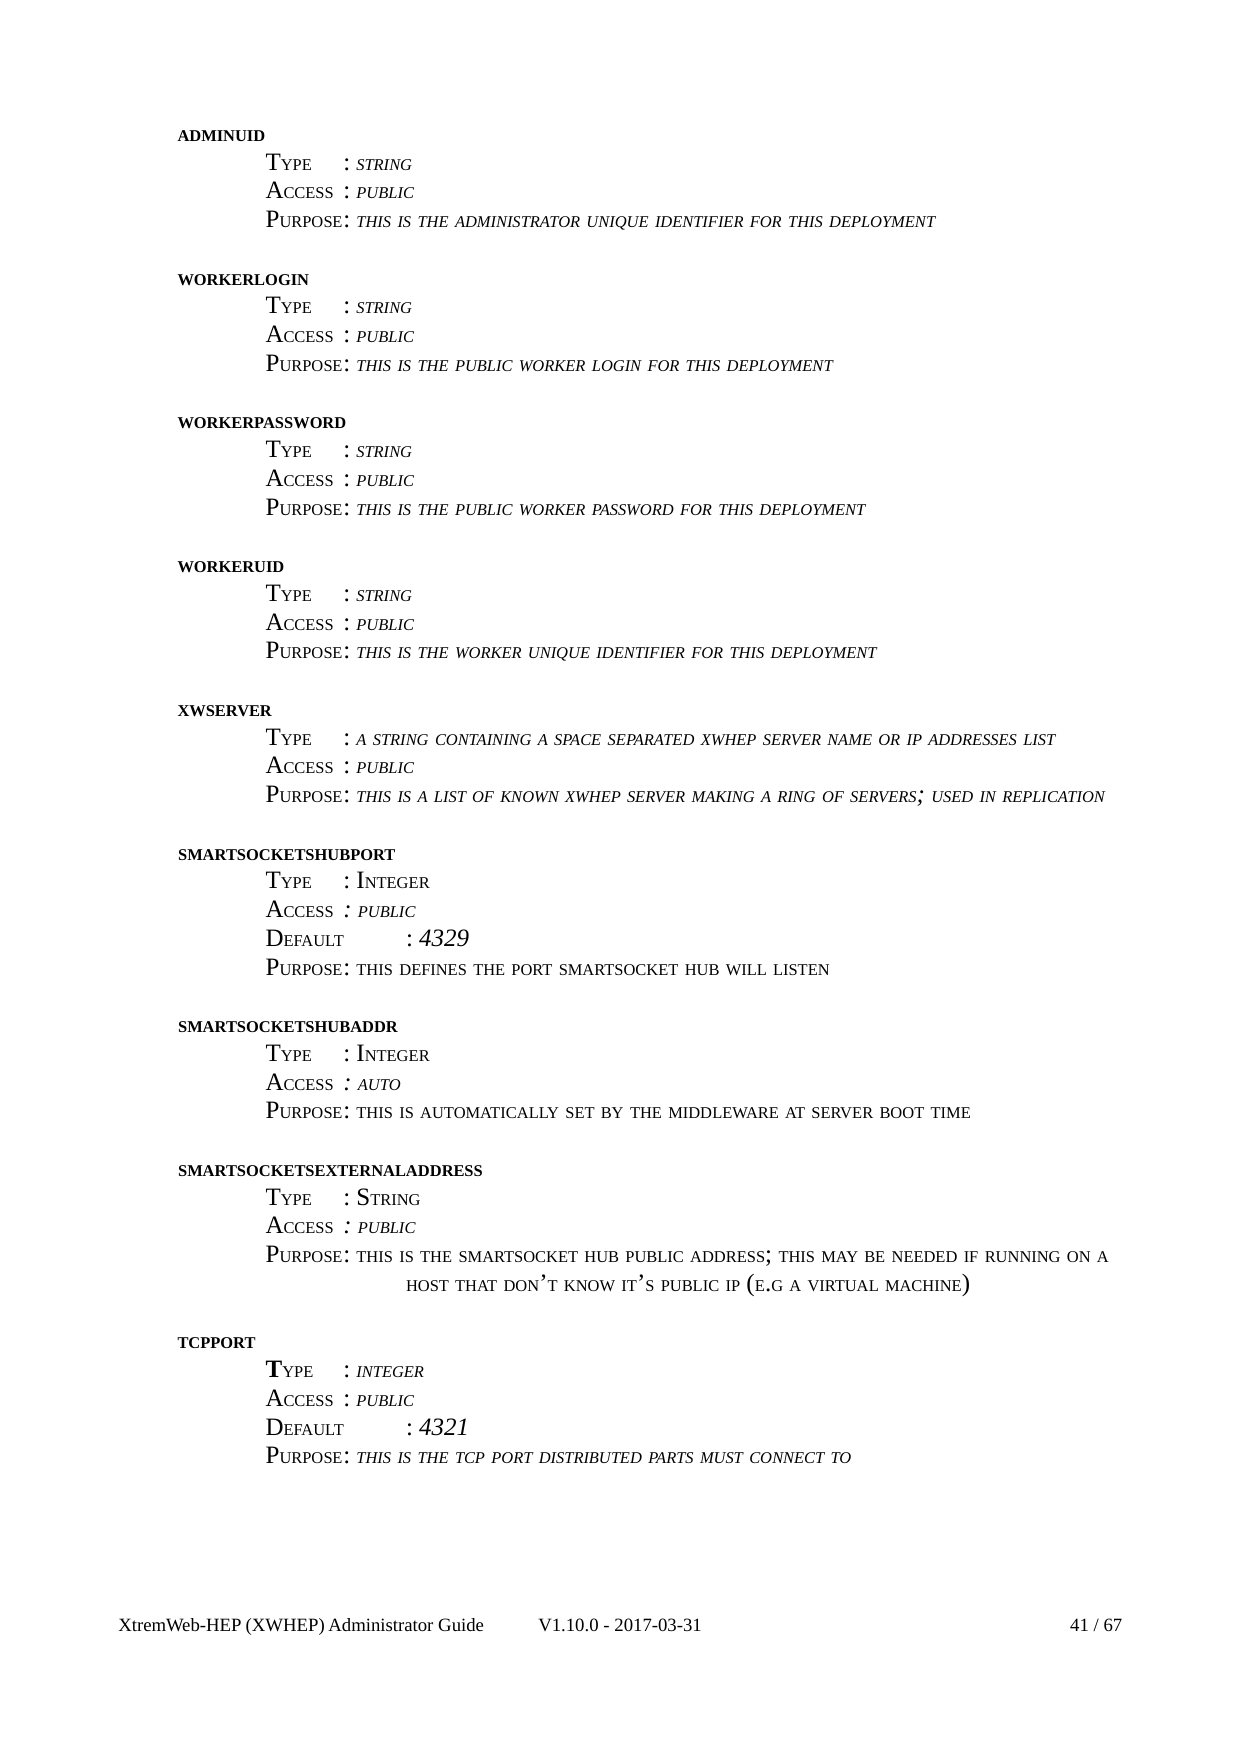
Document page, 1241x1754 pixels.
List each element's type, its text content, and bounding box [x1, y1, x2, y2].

text Type : String [265, 1182, 1122, 1211]
text xwserver [177, 693, 1122, 722]
text Default : 4329 [265, 923, 1122, 952]
text Type : Integer [265, 1038, 1122, 1067]
text Purpose : this is a list of known xwhep server making a ring of servers; used in replication [265, 779, 1122, 808]
text Type : string [265, 434, 1122, 463]
text adminuid [177, 118, 1122, 147]
text Purpose : this is the public worker password for this deployment [265, 492, 1122, 521]
text Purpose : this is the tcp port distributed parts must connect to [265, 1441, 1122, 1469]
text Purpose : this is the smartsocket hub public address; this may be needed if running on a host that don’t know it’s public ip (e.g a virtual machine) [265, 1239, 1122, 1297]
text smartsocketshubport [178, 837, 1122, 866]
text Access : public [265, 751, 1122, 779]
text Access : public [265, 894, 1122, 923]
text Type : string [265, 147, 1122, 176]
text Type : string [265, 578, 1122, 607]
text Type : a string containing a space separated xwhep server name or ip addresses list [265, 722, 1122, 751]
text Access : public [265, 1211, 1122, 1239]
text smartsocketsexternaladdress [178, 1153, 1122, 1182]
text Purpose : this is the administrator unique identifier for this deployment [265, 204, 1122, 233]
text Access : public [265, 319, 1122, 348]
text tcpport [177, 1326, 1122, 1354]
text workeruid [177, 549, 1122, 578]
text Type : string [265, 291, 1122, 319]
text Access : public [265, 607, 1122, 636]
text Purpose : this defines the port smartsocket hub will listen [265, 952, 1122, 981]
text Default : 4321 [265, 1412, 1122, 1441]
text Purpose : this is the public worker login for this deployment [265, 348, 1122, 377]
text workerpassword [177, 406, 1122, 434]
text Access : public [265, 463, 1122, 492]
text Type : integer [265, 1354, 1122, 1383]
text Purpose : this is the worker unique identifier for this deployment [265, 636, 1122, 664]
text Access : auto [265, 1067, 1122, 1096]
text Purpose : this is automatically set by the middleware at server boot time [265, 1096, 1122, 1124]
text smartsocketshubaddr [178, 1009, 1122, 1038]
text workerlogin [177, 262, 1122, 291]
text Access : public [265, 176, 1122, 204]
text Access : public [265, 1383, 1122, 1412]
text Type : Integer [265, 866, 1122, 894]
